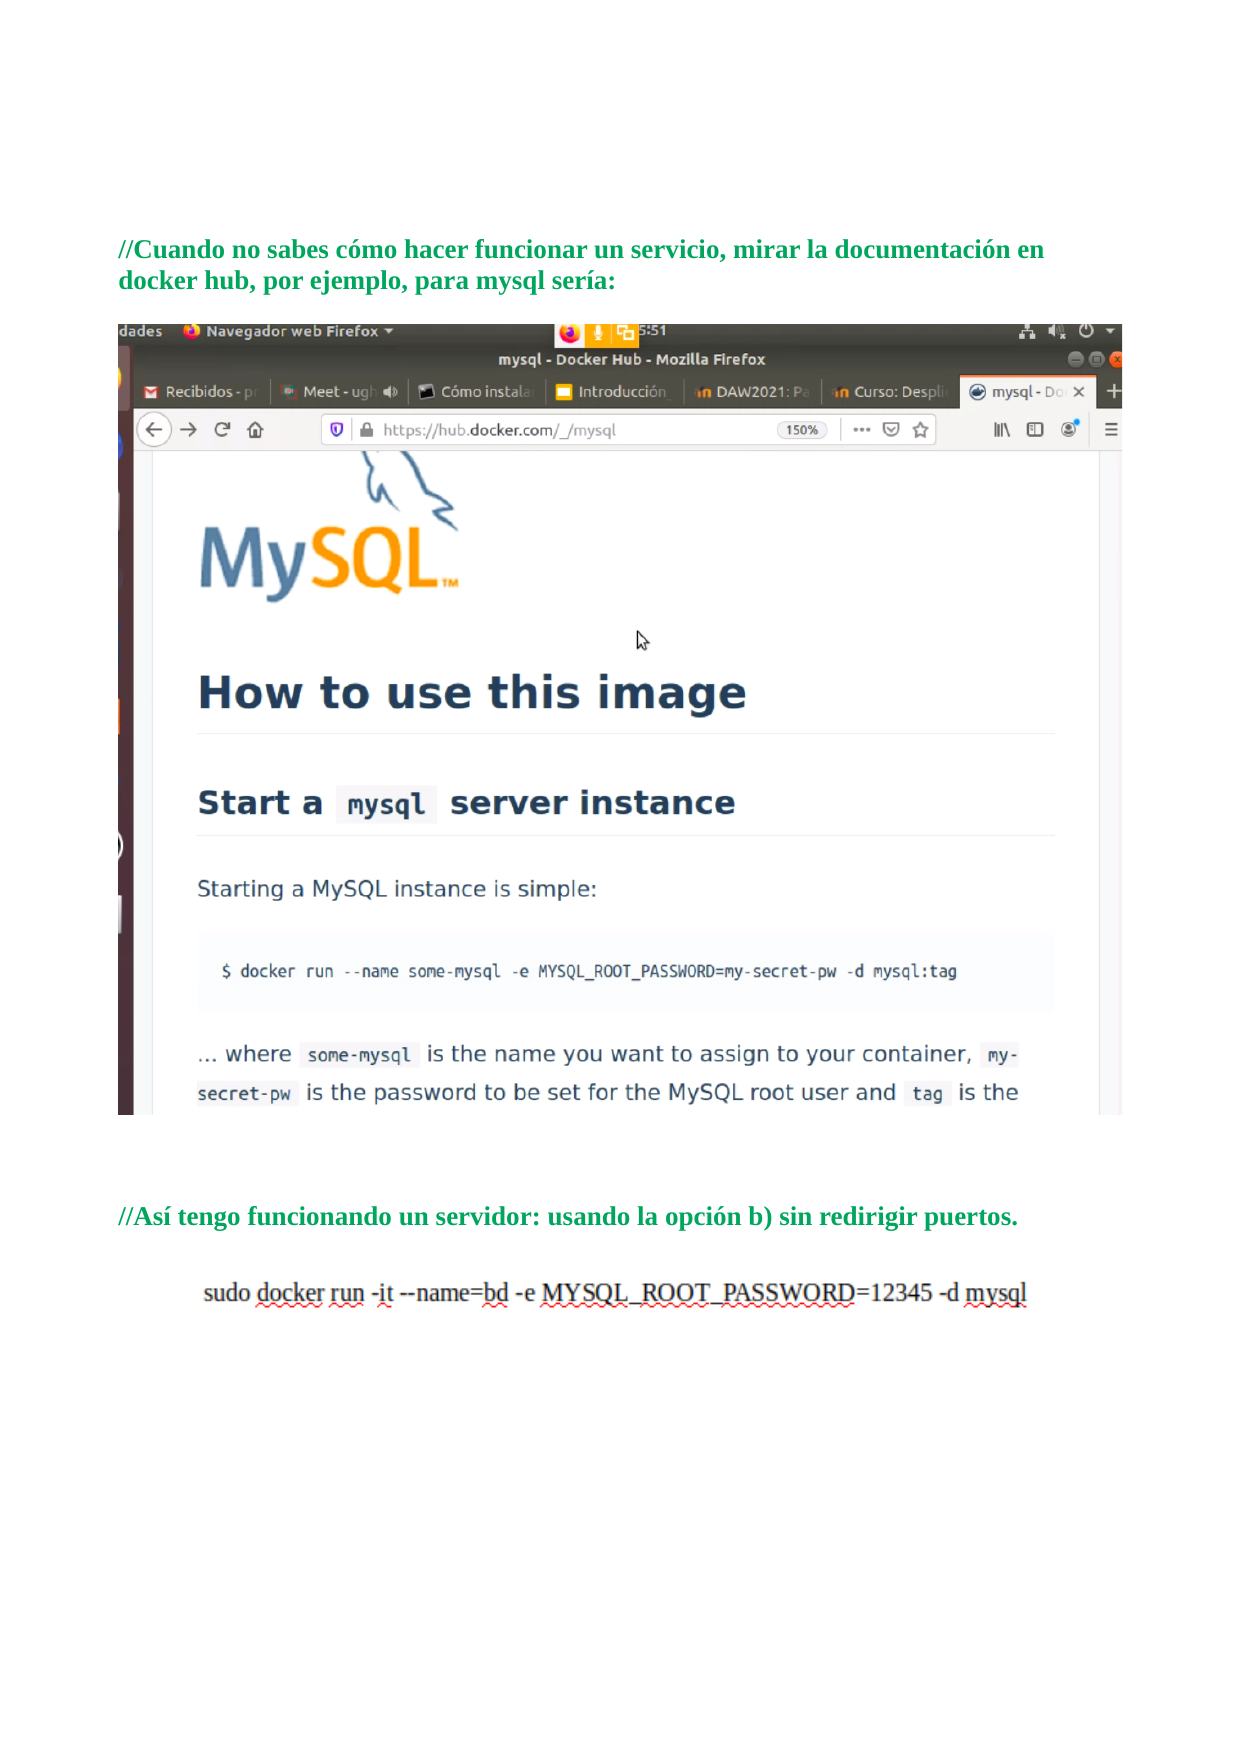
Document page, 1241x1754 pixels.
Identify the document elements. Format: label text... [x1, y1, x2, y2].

picture [118, 324, 1123, 1115]
picture [193, 1260, 1047, 1322]
text //Así tengo funcionando un servidor: usando la opción b) sin redirigir puertos. [118, 1201, 1122, 1232]
text //Cuando no sabes cómo hacer funcionar un servicio, mirar la documentación en docker hub, por ejemplo, para mysql sería: [118, 233, 1122, 295]
